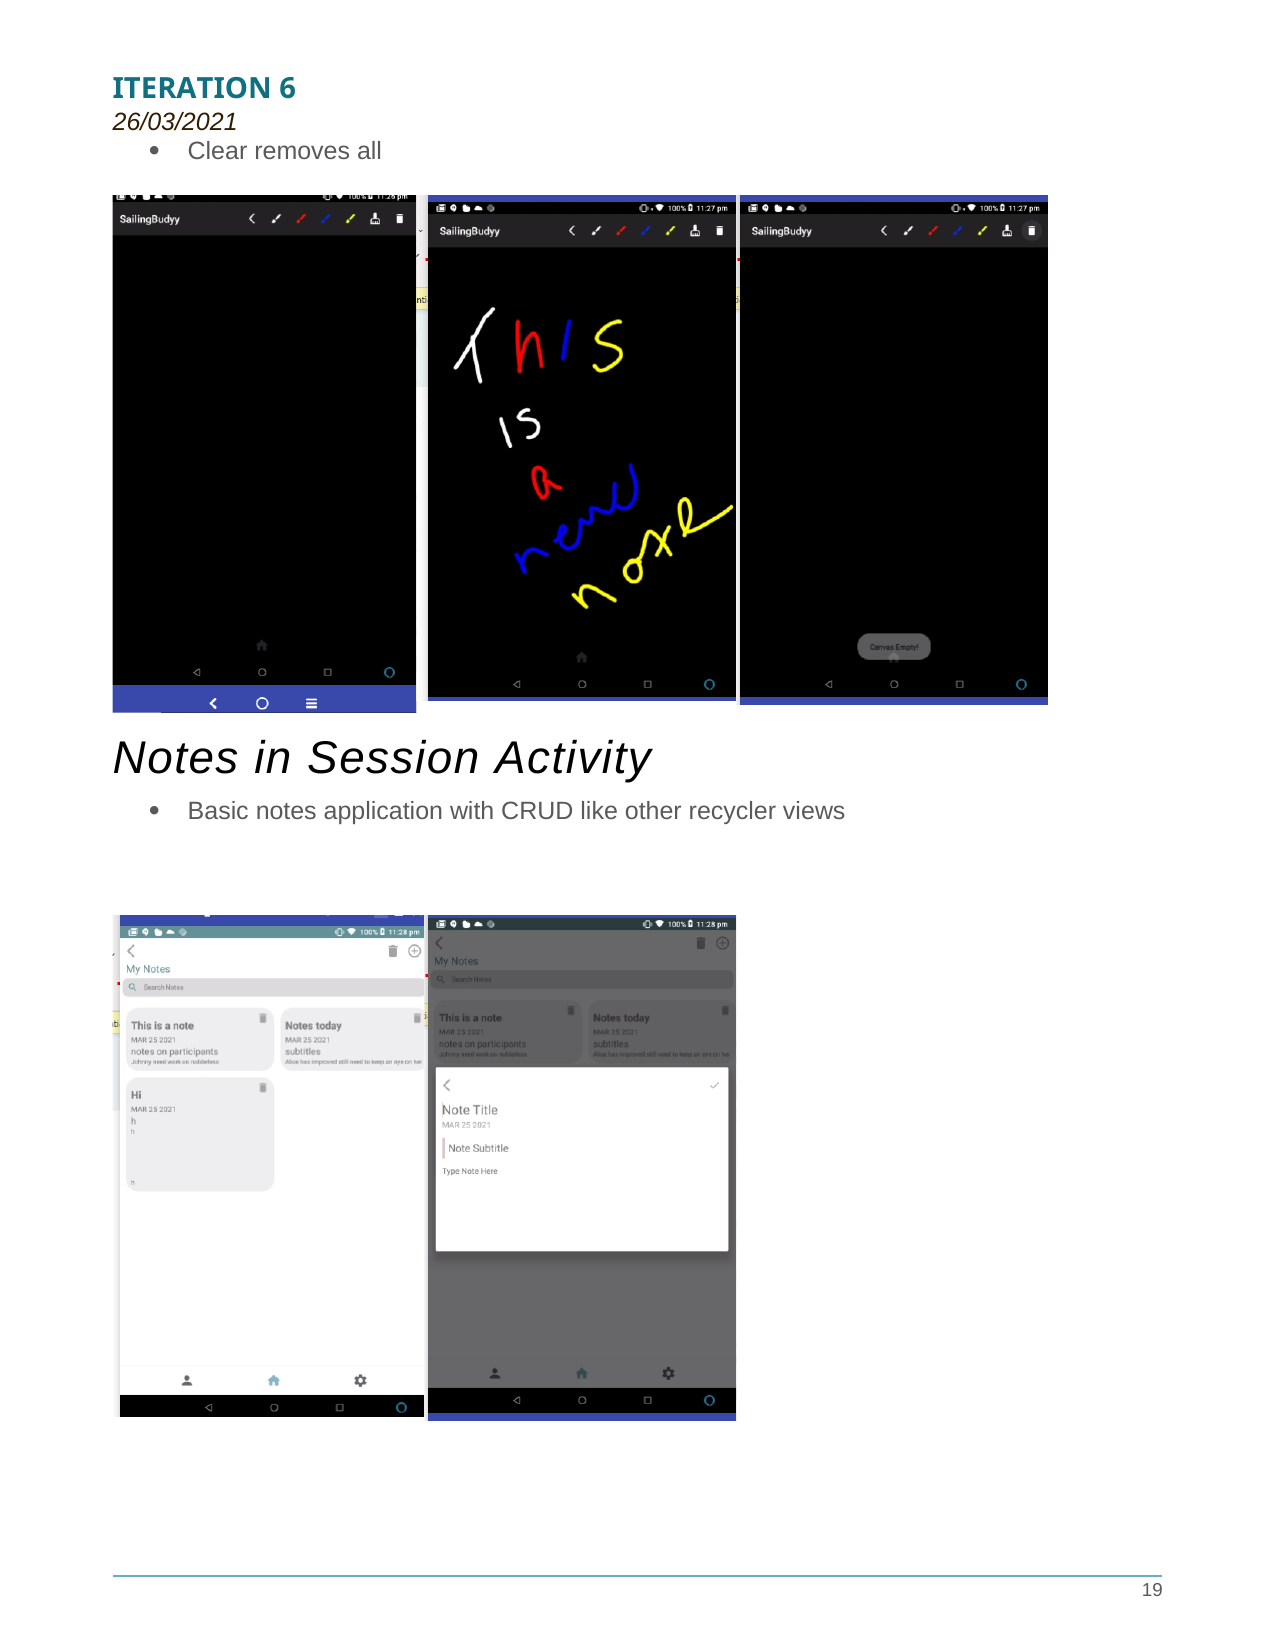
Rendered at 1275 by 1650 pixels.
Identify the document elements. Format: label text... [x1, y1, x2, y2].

list Basic notes application with CRUD like other recycler views [150, 796, 1162, 825]
subtitle Notes in Session Activity [112, 731, 1162, 784]
